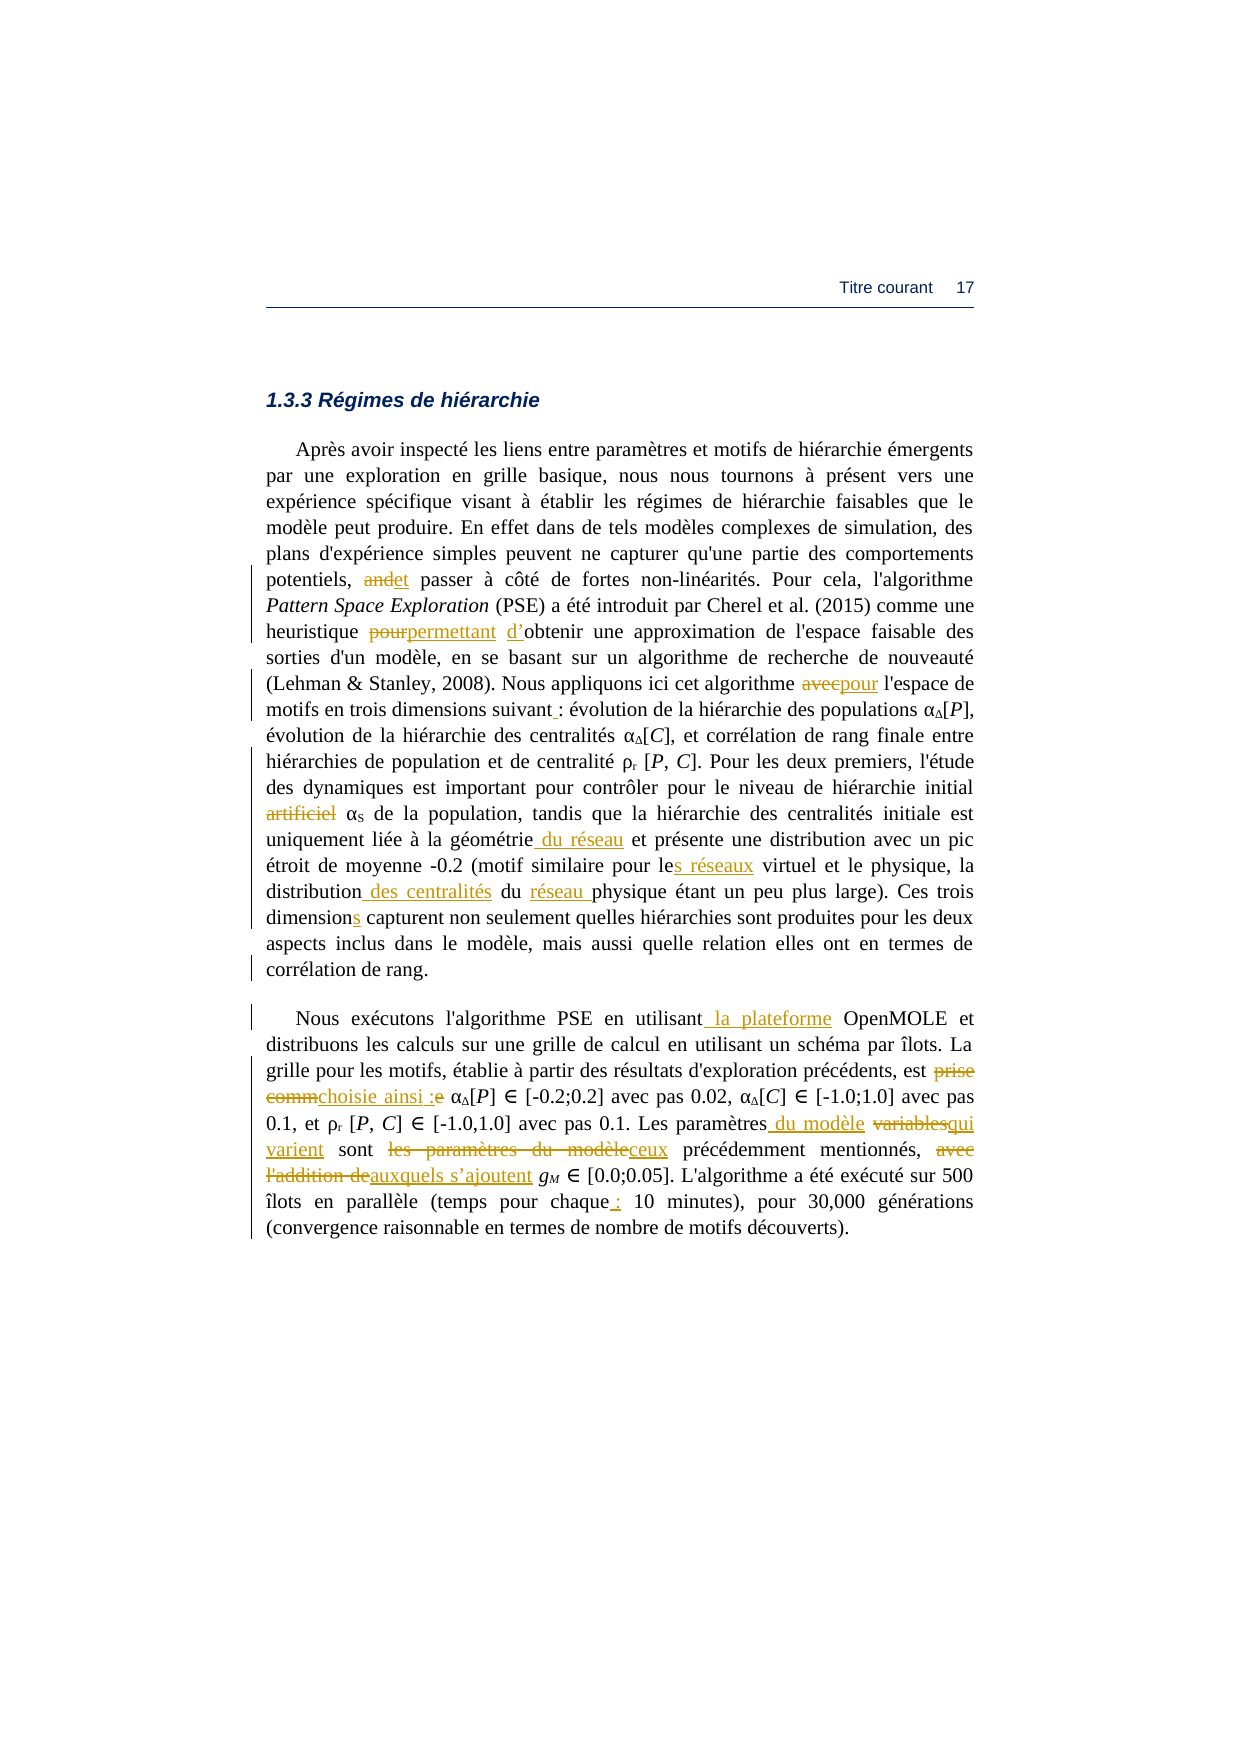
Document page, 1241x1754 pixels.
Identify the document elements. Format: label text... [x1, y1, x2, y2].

subtitle 1.3.3 Régimes de hiérarchie [266, 386, 974, 412]
text Après avoir inspecté les liens entre paramètres et motifs de hiérarchie émergents par une exploration en grille basique, nous nous tournons à présent vers une expérience spécifique visant à établir les régimes de hiérarchie faisables que le modèle peut produire. En effet dans de tels modèles complexes de simulation, des plans d'expérience simples peuvent ne capturer qu'une partie des comportements potentiels, et passer à côté de fortes non-linéarités. Pour cela, l'algorithme Pattern Space Exploration (PSE) a été introduit par Cherel et al. (2015) comme une heuristique permettant d’obtenir une approximation de l'espace faisable des sorties d'un modèle, en se basant sur un algorithme de recherche de nouveauté (Lehman & Stanley, 2008). Nous appliquons ici cet algorithme pour l'espace de motifs en trois dimensions suivant : évolution de la hiérarchie des populations αΔ[P], évolution de la hiérarchie des centralités αΔ[C], et corrélation de rang finale entre hiérarchies de population et de centralité ρr [P, C]. Pour les deux premiers, l'étude des dynamiques est important pour contrôler pour le niveau de hiérarchie initial αS de la population, tandis que la hiérarchie des centralités initiale est uniquement liée à la géométrie du réseau et présente une distribution avec un pic étroit de moyenne -0.2 (motif similaire pour les réseaux virtuel et le physique, la distribution des centralités du réseau physique étant un peu plus large). Ces trois dimensions capturent non seulement quelles hiérarchies sont produites pour les deux aspects inclus dans le modèle, mais aussi quelle relation elles ont en termes de corrélation de rang. [266, 434, 974, 981]
text Nous exécutons l'algorithme PSE en utilisant la plateforme OpenMOLE et distribuons les calculs sur une grille de calcul en utilisant un schéma par îlots. La grille pour les motifs, établie à partir des résultats d'exploration précédents, est choisie ainsi : αΔ[P] ∈ [-0.2;0.2] avec pas 0.02, αΔ[C] ∈ [-1.0;1.0] avec pas 0.1, et ρr [P, C] ∈ [-1.0,1.0] avec pas 0.1. Les paramètres du modèle qui varient sont ceux précédemment mentionnés, auxquels s’ajoutent gM ∈ [0.0;0.05]. L'algorithme a été exécuté sur 500 îlots en parallèle (temps pour chaque : 10 minutes), pour 30,000 générations (convergence raisonnable en termes de nombre de motifs découverts). [266, 1004, 974, 1239]
